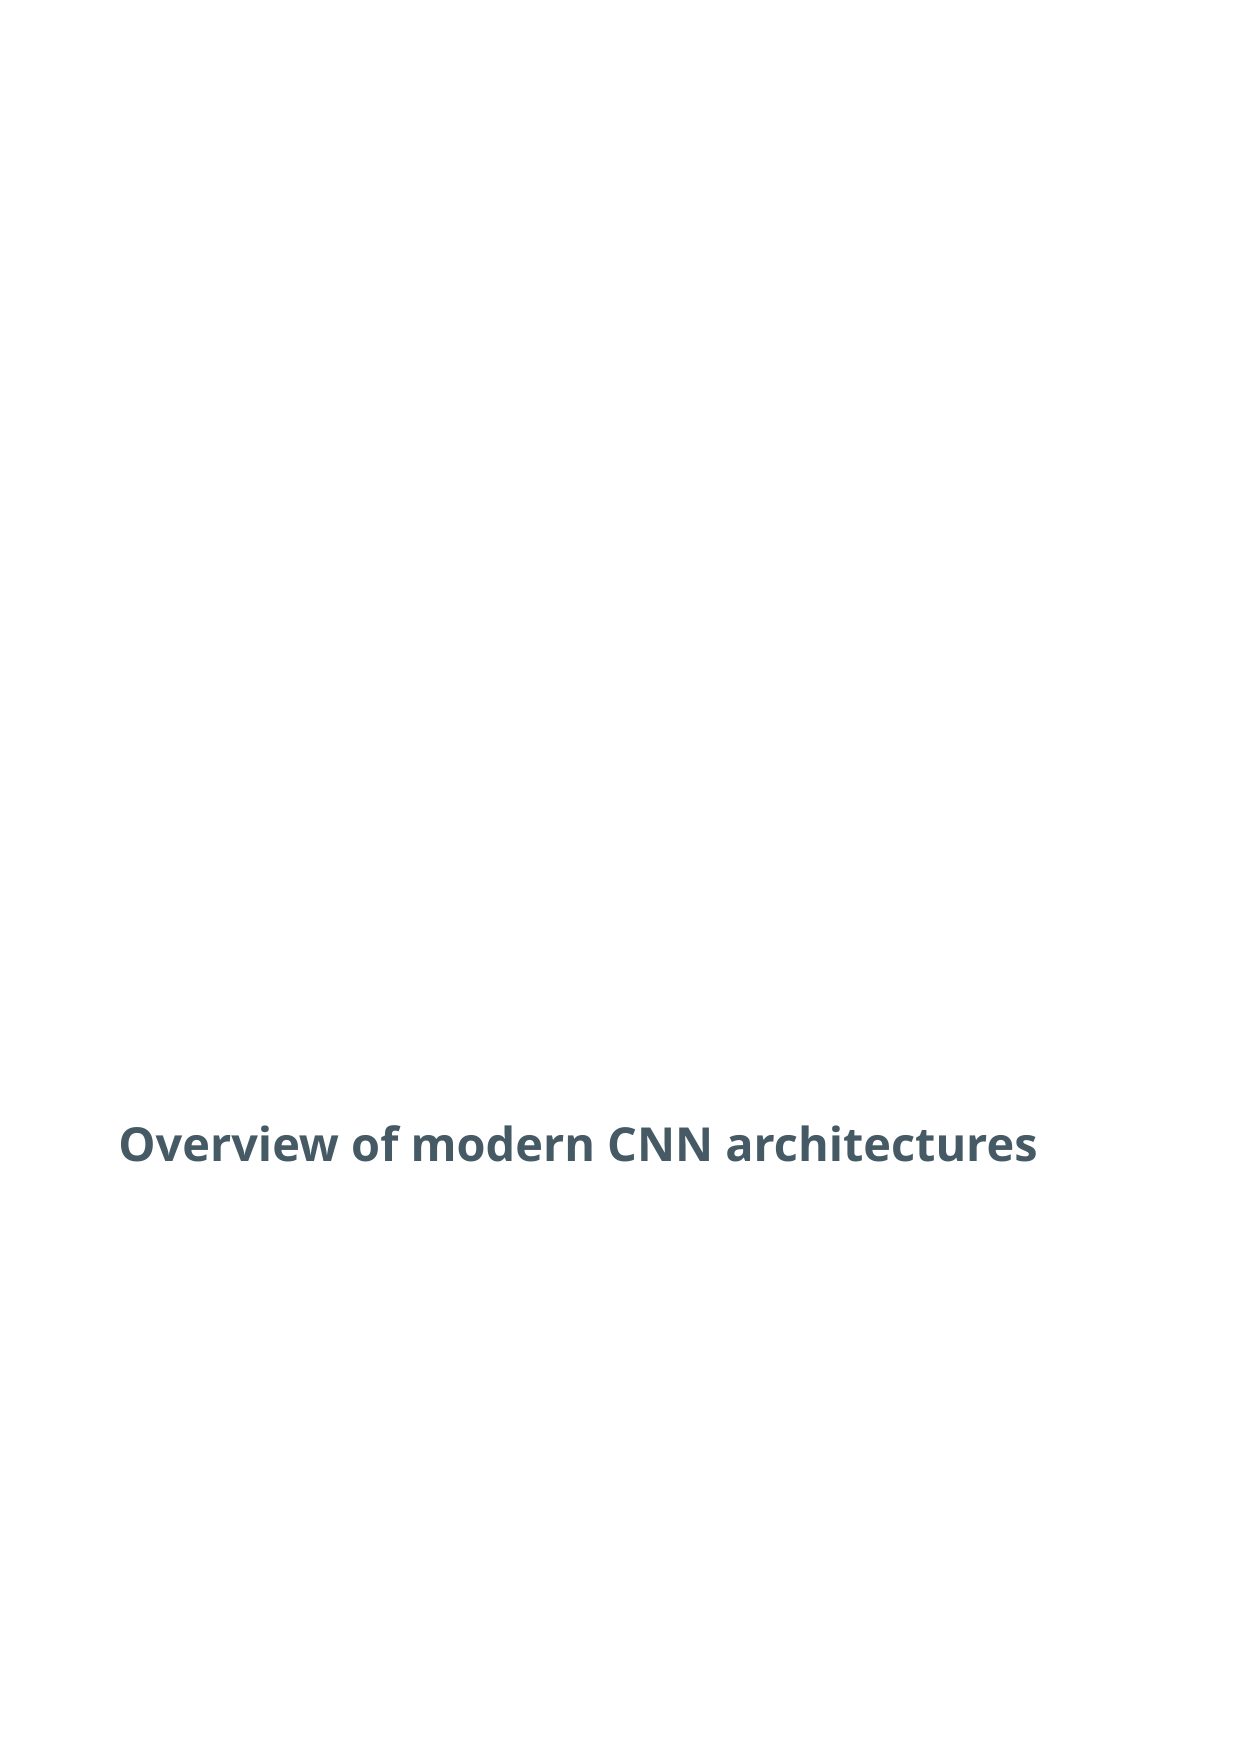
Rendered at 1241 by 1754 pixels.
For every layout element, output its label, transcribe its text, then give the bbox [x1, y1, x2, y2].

subtitle Overview of modern CNN architectures [118, 1111, 1122, 1175]
